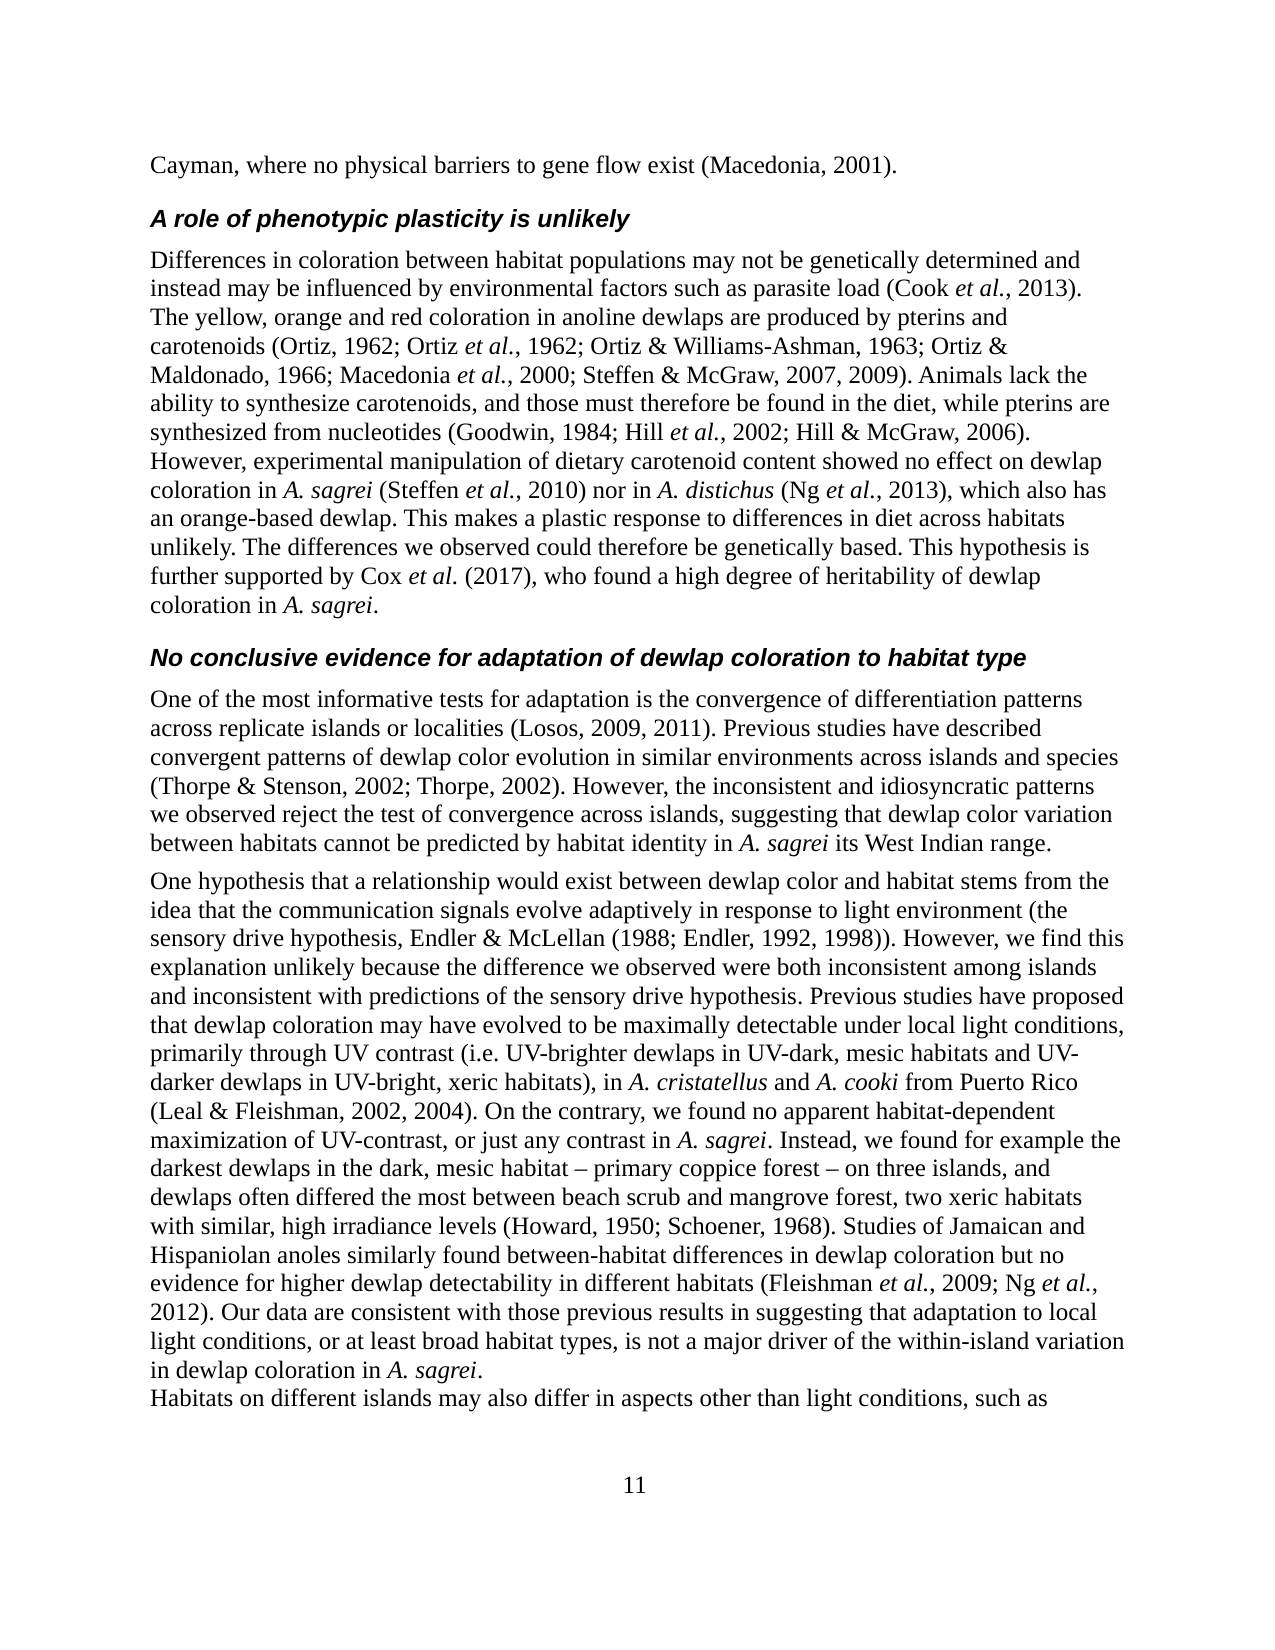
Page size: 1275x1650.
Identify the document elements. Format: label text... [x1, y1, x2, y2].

text Differences in coloration between habitat populations may not be genetically determined and instead may be influenced by environmental factors such as parasite load (Cook et al., 2013). The yellow, orange and red coloration in anoline dewlaps are produced by pterins and carotenoids (Ortiz, 1962; Ortiz et al., 1962; Ortiz & Williams-Ashman, 1963; Ortiz & Maldonado, 1966; Macedonia et al., 2000; Steffen & McGraw, 2007, 2009). Animals lack the ability to synthesize carotenoids, and those must therefore be found in the diet, while pterins are synthesized from nucleotides (Goodwin, 1984; Hill et al., 2002; Hill & McGraw, 2006). However, experimental manipulation of dietary carotenoid content showed no effect on dewlap coloration in A. sagrei (Steffen et al., 2010) nor in A. distichus (Ng et al., 2013), which also has an orange-based dewlap. This makes a plastic response to differences in diet across habitats unlikely. The differences we observed could therefore be genetically based. This hypothesis is further supported by Cox et al. (2017), who found a high degree of heritability of dewlap coloration in A. sagrei. [150, 245, 1125, 618]
subtitle No conclusive evidence for adaptation of dewlap coloration to habitat type [150, 643, 1125, 672]
text One hypothesis that a relationship would exist between dewlap color and habitat stems from the idea that the communication signals evolve adaptively in response to light environment (the sensory drive hypothesis, Endler & McLellan (1988; Endler, 1992, 1998)). However, we find this explanation unlikely because the difference we observed were both inconsistent among islands and inconsistent with predictions of the sensory drive hypothesis. Previous studies have proposed that dewlap coloration may have evolved to be maximally detectable under local light conditions, primarily through UV contrast (i.e. UV-brighter dewlaps in UV-dark, mesic habitats and UV-darker dewlaps in UV-bright, xeric habitats), in A. cristatellus and A. cooki from Puerto Rico (Leal & Fleishman, 2002, 2004). On the contrary, we found no apparent habitat-dependent maximization of UV-contrast, or just any contrast in A. sagrei. Instead, we found for example the darkest dewlaps in the dark, mesic habitat – primary coppice forest – on three islands, and dewlaps often differed the most between beach scrub and mangrove forest, two xeric habitats with similar, high irradiance levels (Howard, 1950; Schoener, 1968). Studies of Jamaican and Hispaniolan anoles similarly found between-habitat differences in dewlap coloration but no evidence for higher dewlap detectability in different habitats (Fleishman et al., 2009; Ng et al., 2012). Our data are consistent with those previous results in suggesting that adaptation to local light conditions, or at least broad habitat types, is not a major driver of the within-island variation in dewlap coloration in A. sagrei. Habitats on different islands may also differ in aspects other than light conditions, such as [150, 866, 1125, 1412]
text One of the most informative tests for adaptation is the convergence of differentiation patterns across replicate islands or localities (Losos, 2009, 2011). Previous studies have described convergent patterns of dewlap color evolution in similar environments across islands and species (Thorpe & Stenson, 2002; Thorpe, 2002). However, the inconsistent and idiosyncratic patterns we observed reject the test of convergence across islands, suggesting that dewlap color variation between habitats cannot be predicted by habitat identity in A. sagrei its West Indian range. [150, 684, 1125, 857]
text Cayman, where no physical barriers to gene flow exist (Macedonia, 2001). [150, 150, 1125, 179]
subtitle A role of phenotypic plasticity is unlikely [150, 204, 1125, 232]
